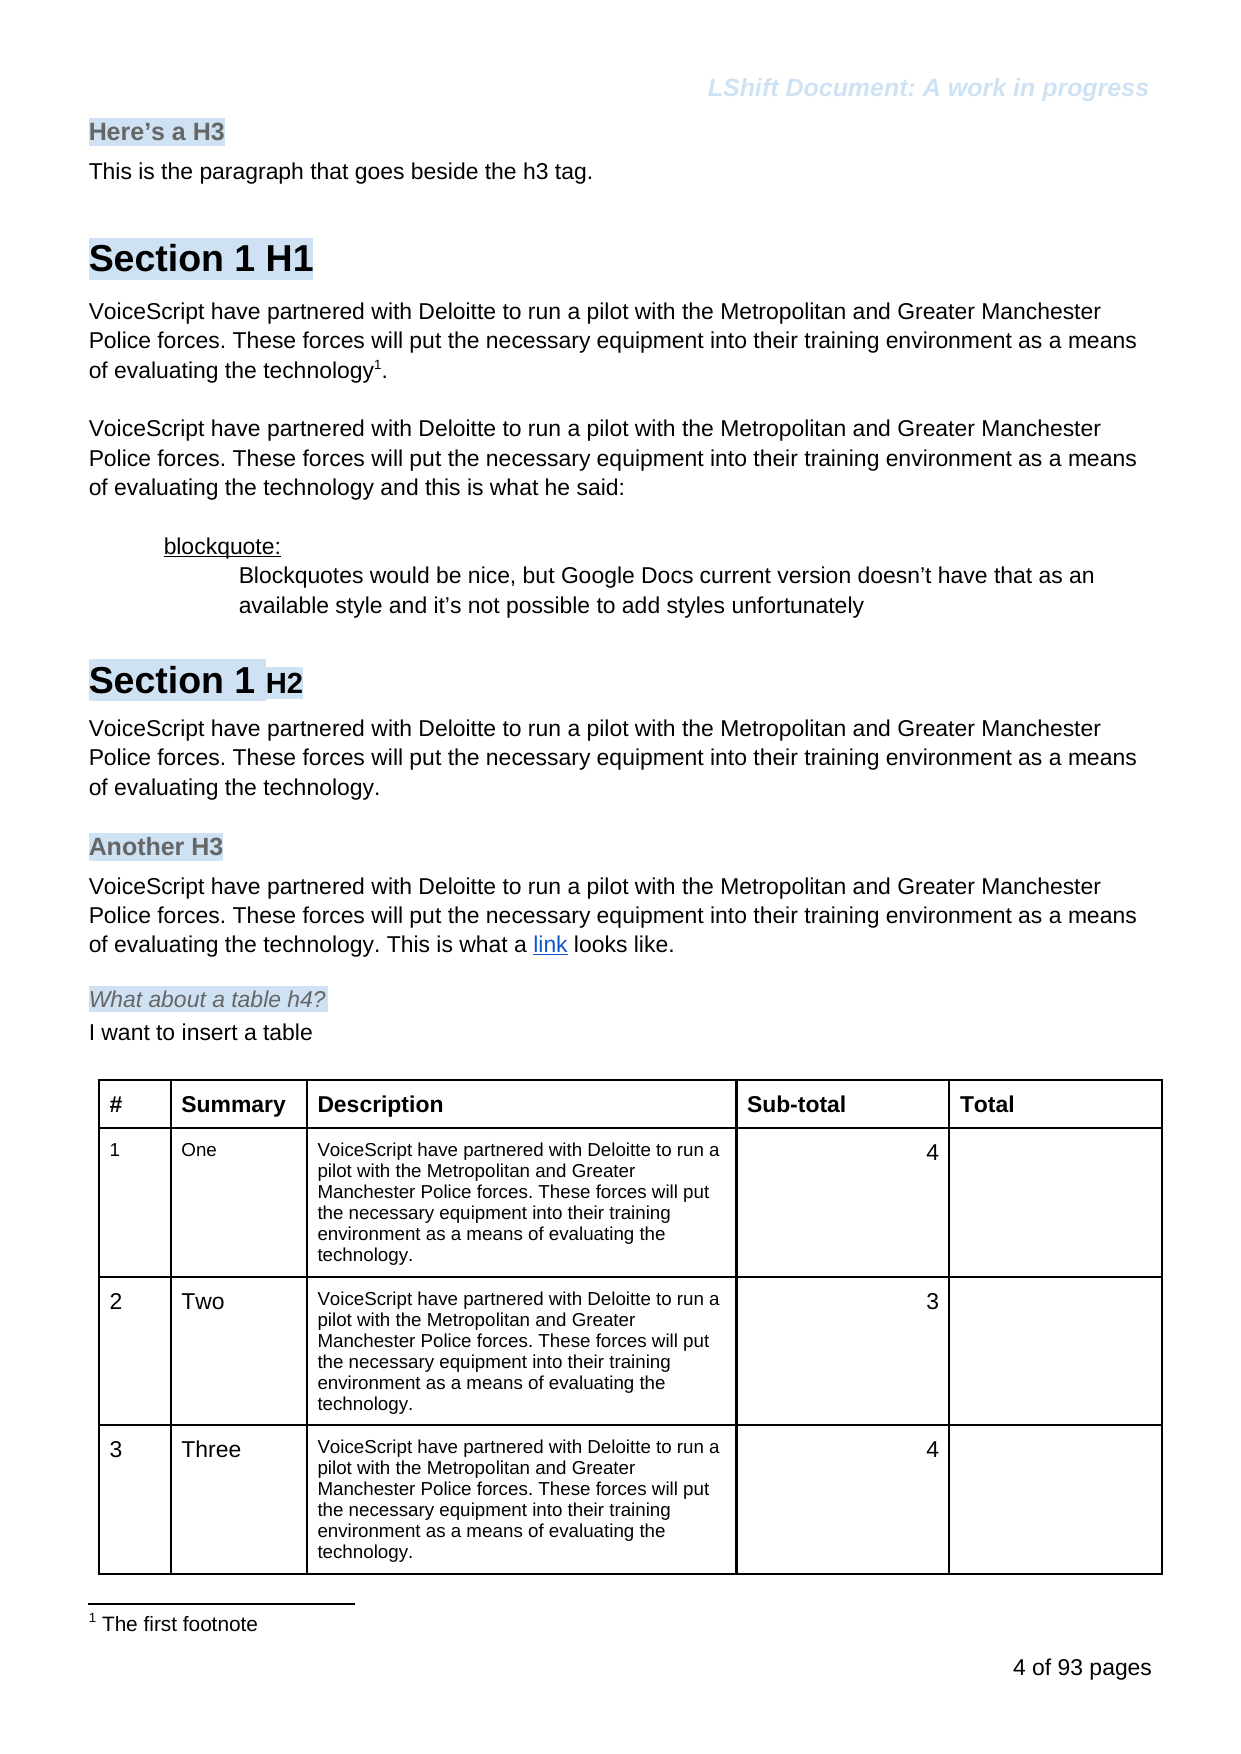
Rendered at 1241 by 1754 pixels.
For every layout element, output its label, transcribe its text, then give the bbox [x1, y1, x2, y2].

text VoiceScript have partnered with Deloitte to run a pilot with the Metropolitan and Greater Manchester Police forces. These forces will put the necessary equipment into their training environment as a means of evaluating the technology. [88, 298, 1152, 383]
table_header Total [950, 1081, 1161, 1127]
subtitle Section 1 H2 [266, 659, 1152, 701]
table_cell 3 [100, 1426, 170, 1573]
subtitle Another H3 [223, 833, 1152, 861]
text blockquote: [163, 533, 1152, 559]
table_cell [950, 1426, 1161, 1573]
table_cell One [172, 1129, 306, 1276]
table_header Summary [172, 1081, 306, 1127]
subtitle What about a table h4? [328, 986, 1152, 1012]
table_cell [950, 1278, 1161, 1424]
text VoiceScript have partnered with Deloitte to run a pilot with the Metropolitan and Greater Manchester Police forces. These forces will put the necessary equipment into their training environment as a means of evaluating the technology. This is what a link looks like. [88, 873, 1152, 958]
table_cell 4 [738, 1426, 948, 1573]
table_cell 4 [738, 1129, 948, 1276]
text VoiceScript have partnered with Deloitte to run a pilot with the Metropolitan and Greater Manchester Police forces. These forces will put the necessary equipment into their training environment as a means of evaluating the technology. [88, 716, 1152, 800]
text The first footnote [88, 1610, 1152, 1636]
table_cell 1 [100, 1129, 170, 1276]
table_header # [100, 1081, 170, 1127]
table_cell Two [172, 1278, 306, 1424]
text VoiceScript have partnered with Deloitte to run a pilot with the Metropolitan and Greater Manchester Police forces. These forces will put the necessary equipment into their training environment as a means of evaluating the technology and this is what he said: [88, 416, 1152, 500]
table_cell Three [172, 1426, 306, 1573]
table_header Sub-total [738, 1081, 948, 1127]
text This is the paragraph that goes beside the h3 tag. [88, 158, 1152, 184]
subtitle Section 1 H1 [313, 238, 1152, 280]
table_cell VoiceScript have partnered with Deloitte to run a pilot with the Metropolitan and Greater Manchester Police forces. These forces will put the necessary equipment into their training environment as a means of evaluating the technology. [308, 1426, 735, 1573]
table_cell VoiceScript have partnered with Deloitte to run a pilot with the Metropolitan and Greater Manchester Police forces. These forces will put the necessary equipment into their training environment as a means of evaluating the technology. [308, 1129, 735, 1276]
table_cell 2 [100, 1278, 170, 1424]
table_header Description [308, 1081, 735, 1127]
text I want to insert a table [88, 1020, 1152, 1046]
table_cell VoiceScript have partnered with Deloitte to run a pilot with the Metropolitan and Greater Manchester Police forces. These forces will put the necessary equipment into their training environment as a means of evaluating the technology. [308, 1278, 735, 1424]
table_cell 3 [738, 1278, 948, 1424]
subtitle Here’s a H3 [225, 118, 1152, 146]
text Blockquotes would be nice, but Google Docs current version doesn’t have that as an available style and it’s not possible to add styles unfortunately [238, 563, 1152, 618]
table_cell [950, 1129, 1161, 1276]
